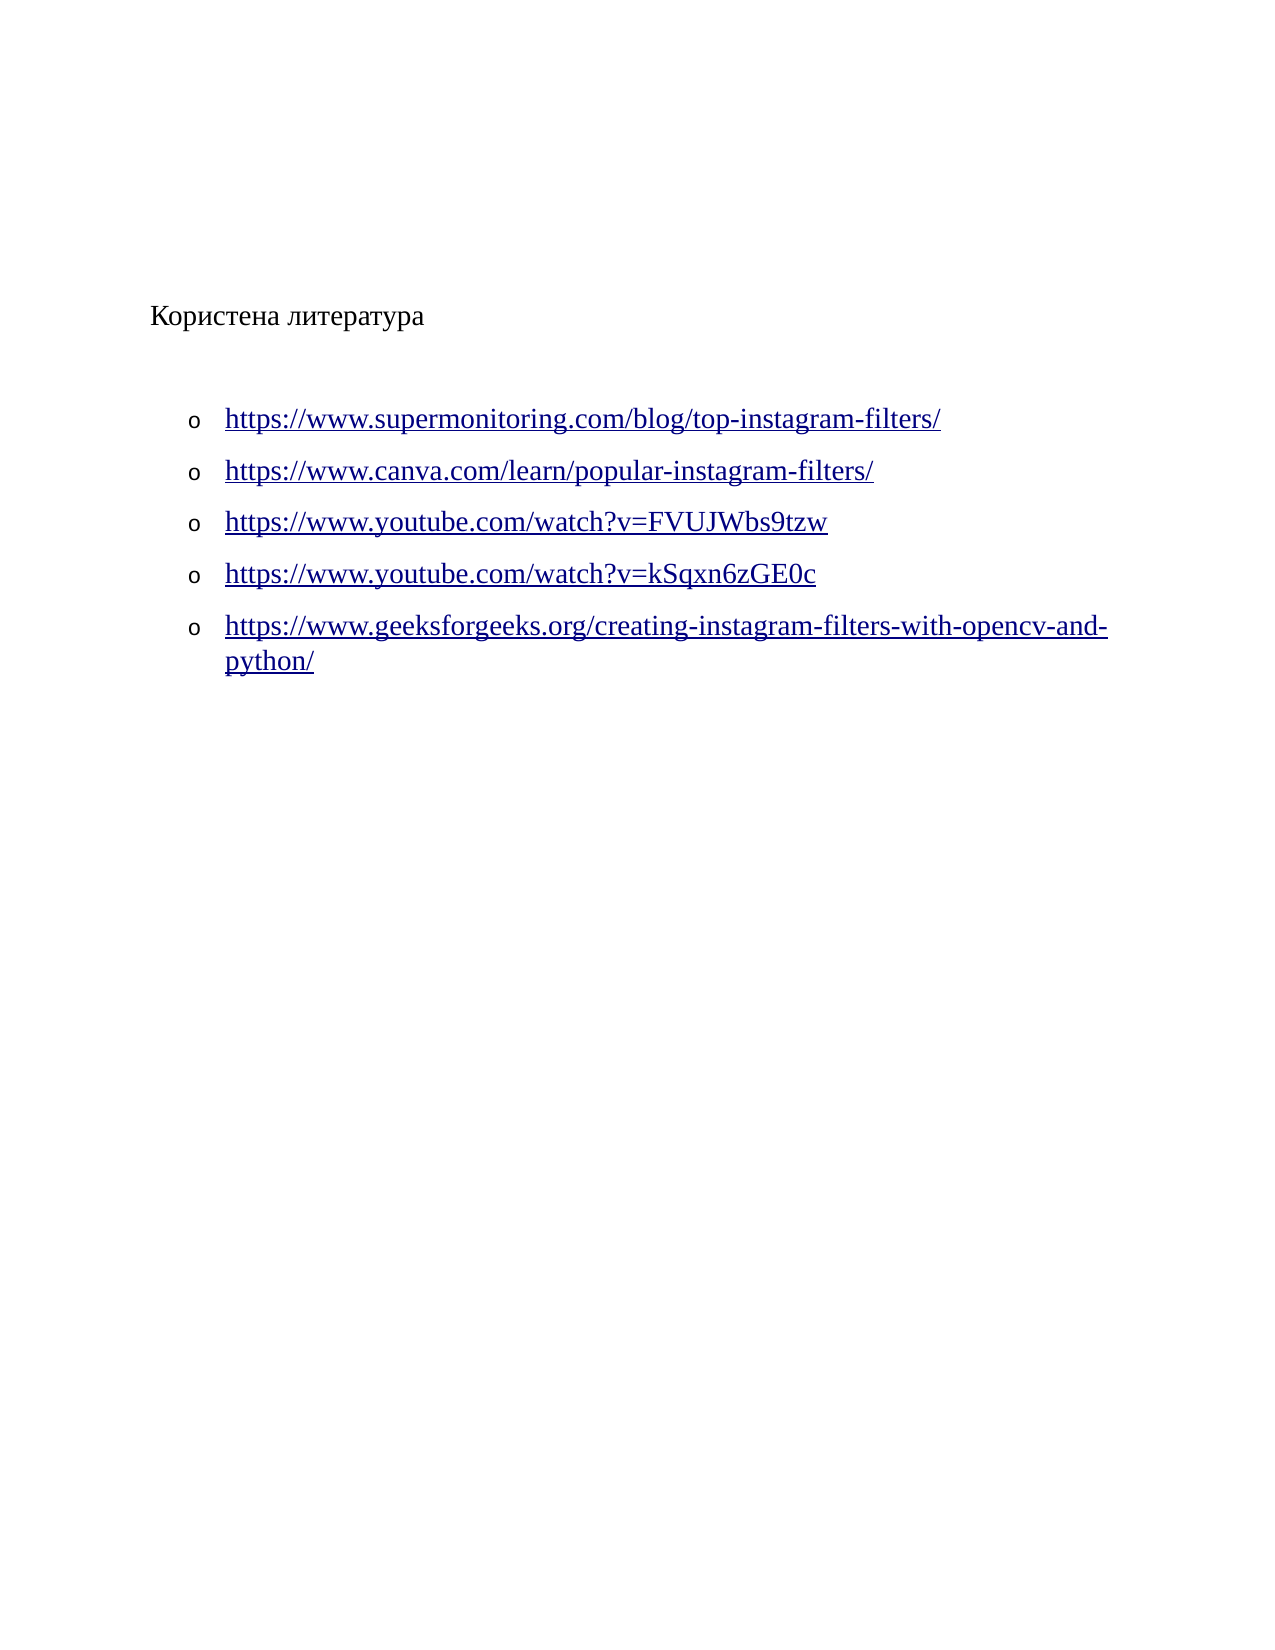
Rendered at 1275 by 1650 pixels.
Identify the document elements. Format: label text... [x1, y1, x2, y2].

list https://www.supermonitoring.com/blog/top-instagram-filters/ [187, 401, 1125, 435]
text Користена литература [150, 298, 1125, 332]
list https://www.youtube.com/watch?v=FVUJWbs9tzw [187, 504, 1125, 538]
list https://www.geeksforgeeks.org/creating-instagram-filters-with-opencv-and-python/ [187, 608, 1125, 677]
list https://www.youtube.com/watch?v=kSqxn6zGE0c [187, 556, 1125, 590]
list https://www.canva.com/learn/popular-instagram-filters/ [187, 453, 1125, 487]
